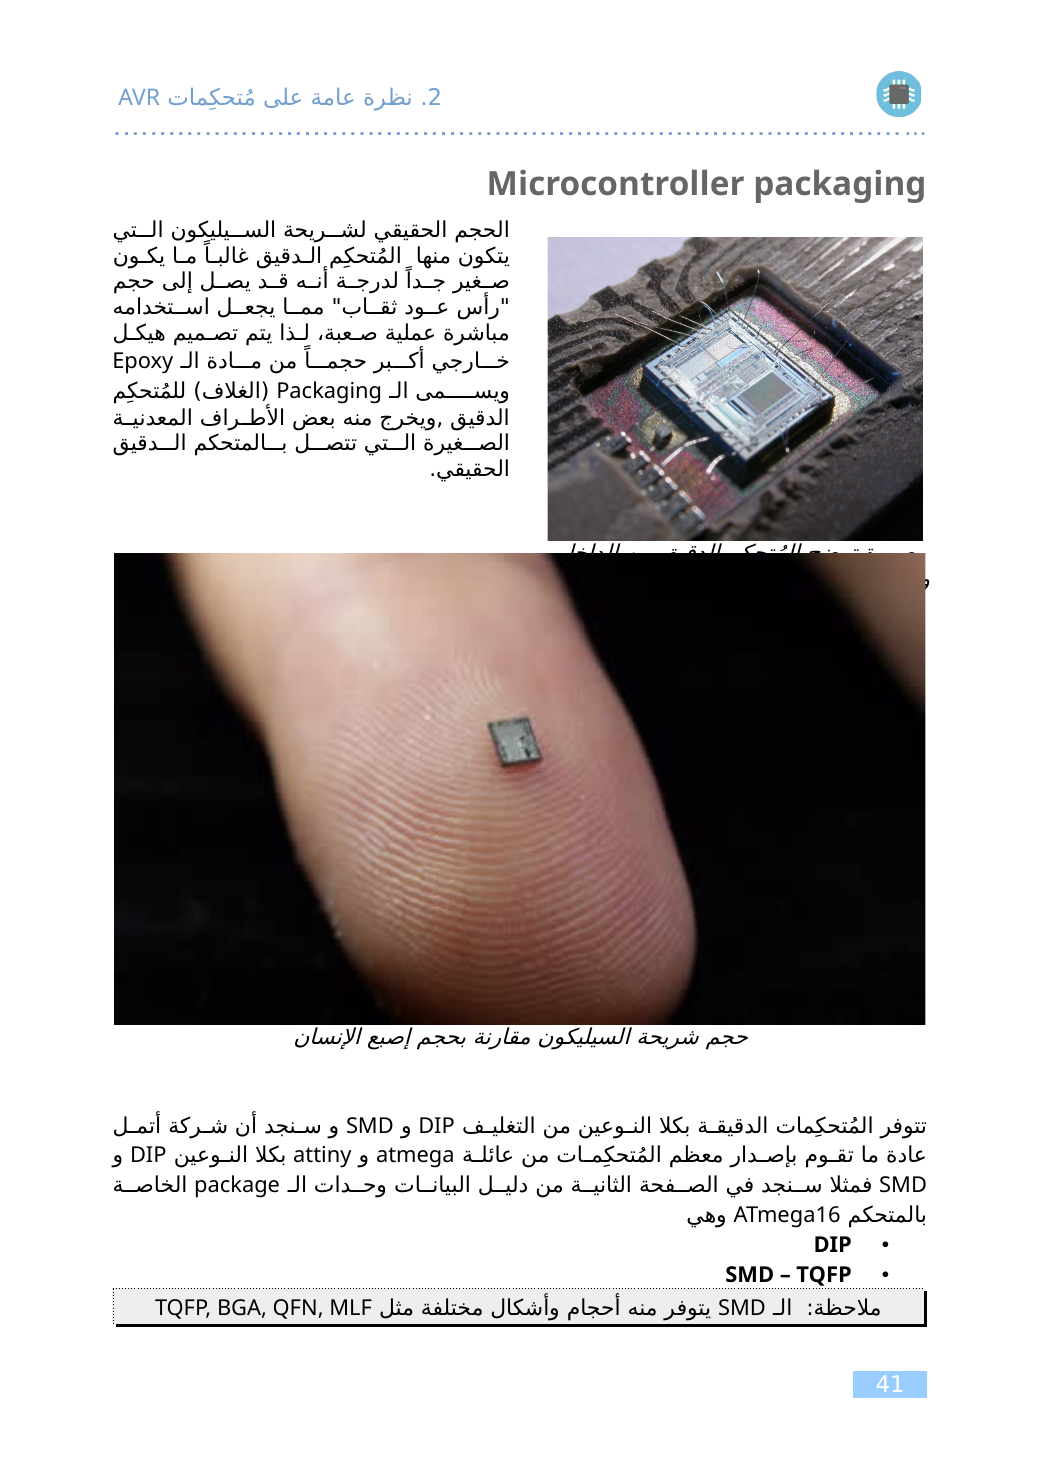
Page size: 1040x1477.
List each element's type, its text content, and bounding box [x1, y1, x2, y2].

list SMD – TQFP [112, 1258, 889, 1288]
text حجم شريحة السيليكون مقارنة بحجم إصبع الإنسان [114, 1025, 925, 1050]
list DIP [112, 1229, 889, 1258]
picture [876, 71, 922, 117]
text ملاحظة: الـ SMD يتوفر منه أحجام وأشكال مختلفة مثل TQFP, BGA, QFN, MLF [112, 1288, 924, 1324]
picture [547, 237, 923, 541]
text صورة توضح المُتحكِم الدقيق من الداخل والذي لا يتخطى حجمه (في معظم الحالات) أكثر من 10% من حجم الغلاف [540, 237, 931, 617]
text الحجم الحقيقي لشريحة السيليكون التي يتكون منها المُتحكِم الدقيق غالباً ما يكون صغير جداً لدرجة أنه قد يصل إلى حجم "رأس عود ثقاب" مما يجعل استخدامه مباشرة عملية صعبة، لذا يتم تصميم هيكل خارجي أكبر حجماً من مادة الـ Epoxy ويسمى الـ Packaging (الغلاف) للمُتحكِم الدقيق ,ويخرج منه بعض اﻷطراف المعدنية الصغيرة التي تتصل بالمتحكم الدقيق الحقيقي. [112, 218, 931, 481]
picture [114, 553, 926, 1025]
text تتوفر المُتحكِمات الدقيقة بكلا النوعين من التغليف DIP و SMD و سنجد أن شركة أتمل عادة ما تقوم بإصدار معظم المُتحكِمات من عائلة atmega و attiny بكلا النوعين DIP و SMD فمثلا سنجد في الصفحة الثانية من دليل البيانات وحدات الـ package الخاصة بالمتحكم ATmega16 وهي [112, 1109, 927, 1229]
subtitle Microcontroller packaging [112, 160, 927, 205]
